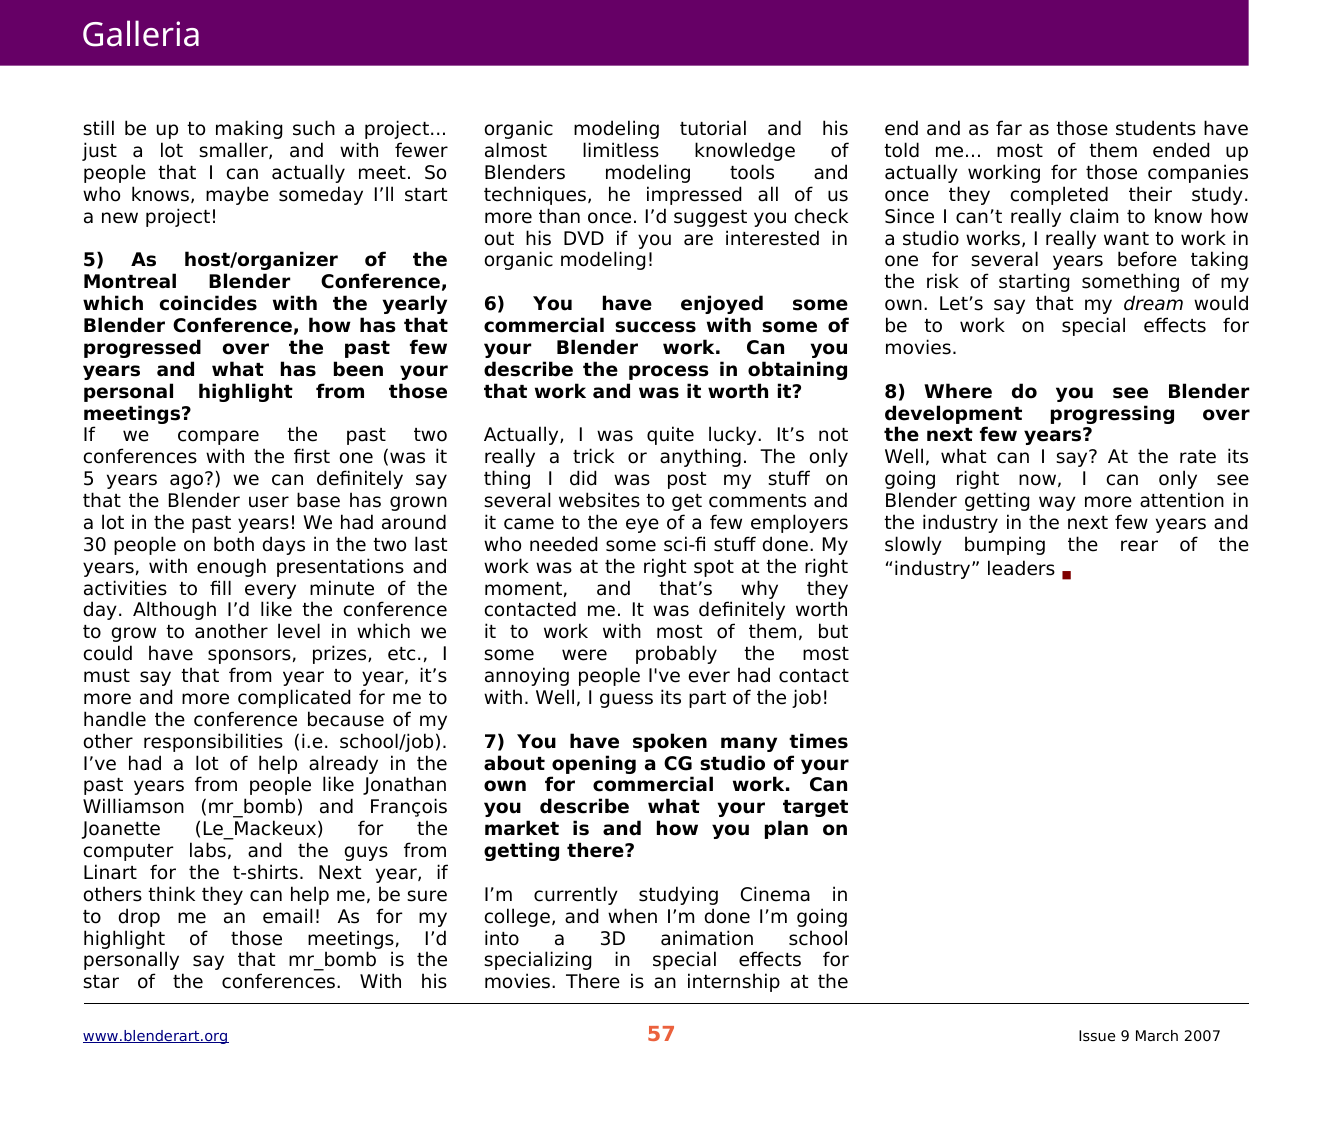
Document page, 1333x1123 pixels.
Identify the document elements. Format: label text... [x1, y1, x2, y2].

text 5) As host/organizer of the Montreal Blender Conference, which coincides with the yearly Blender Conference, how has that progressed over the past few years and what has been your personal highlight from those meetings? [83, 249, 448, 424]
text end and as far as those students have told me... most of them ended up actually working for those companies once they completed their study. Since I can’t really claim to know how a studio works, I really want to work in one for several years before taking the risk of starting something of my own. Let’s say that my dream would be to work on special effects for movies. [884, 118, 1249, 359]
text organic modeling tutorial and his almost limitless knowledge of Blenders modeling tools and techniques, he impressed all of us more than once. I’d suggest you check out his DVD if you are interested in organic modeling! [483, 118, 849, 271]
text 6) You have enjoyed some commercial success with some of your Blender work. Can you describe the process in obtaining that work and was it worth it? [483, 293, 849, 402]
text If we compare the past two conferences with the first one (was it 5 years ago?) we can definitely say that the Blender user base has grown a lot in the past years! We had around 30 people on both days in the two last years, with enough presentations and activities to fill every minute of the day. Although I’d like the conference to grow to another level in which we could have sponsors, prizes, etc., I must say that from year to year, it’s more and more complicated for me to handle the conference because of my other responsibilities (i.e. school/job). I’ve had a lot of help already in the past years from people like Jonathan Williamson (mr_bomb) and François Joanette (Le_Mackeux) for the computer labs, and the guys from Linart for the t-shirts. Next year, if others think they can help me, be sure to drop me an email! As for my highlight of those meetings, I’d personally say that mr_bomb is the star of the conferences. With his [83, 424, 448, 993]
text Well, what can I say? At the rate its going right now, I can only see Blender getting way more attention in the industry in the next few years and slowly bumping the rear of the “industry” leaders ■ [884, 446, 1249, 581]
text 8) Where do you see Blender development progressing over the next few years? [884, 381, 1249, 446]
text 7) You have spoken many times about opening a CG studio of your own for commercial work. Can you describe what your target market is and how you plan on getting there? [483, 731, 849, 862]
text Actually, I was quite lucky. It’s not really a trick or anything. The only thing I did was post my stuff on several websites to get comments and it came to the eye of a few employers who needed some sci-fi stuff done. My work was at the right spot at the right moment, and that’s why they contacted me. It was definitely worth it to work with most of them, but some were probably the most annoying people I've ever had contact with. Well, I guess its part of the job! [483, 424, 849, 709]
text I learned that it is almost impossible to accomplish. I was a bit naive, like everyone starting a new hobby such as 3d animation, to think I could accomplish a full length movie with people living in different countries, with different mentalities and in different time zones that I never met! It sure was a great experience. We all learned a lot about modeling, texturing, and animating. We also learned a lot about how a project should not be organized! Although that project failed completely, I would still be up to making such a project... just a lot smaller, and with fewer people that I can actually meet. So who knows, maybe someday I’ll start a new project! [83, 118, 448, 227]
text I’m currently studying Cinema in college, and when I’m done I’m going into a 3D animation school specializing in special effects for movies. There is an internship at the [483, 884, 849, 993]
